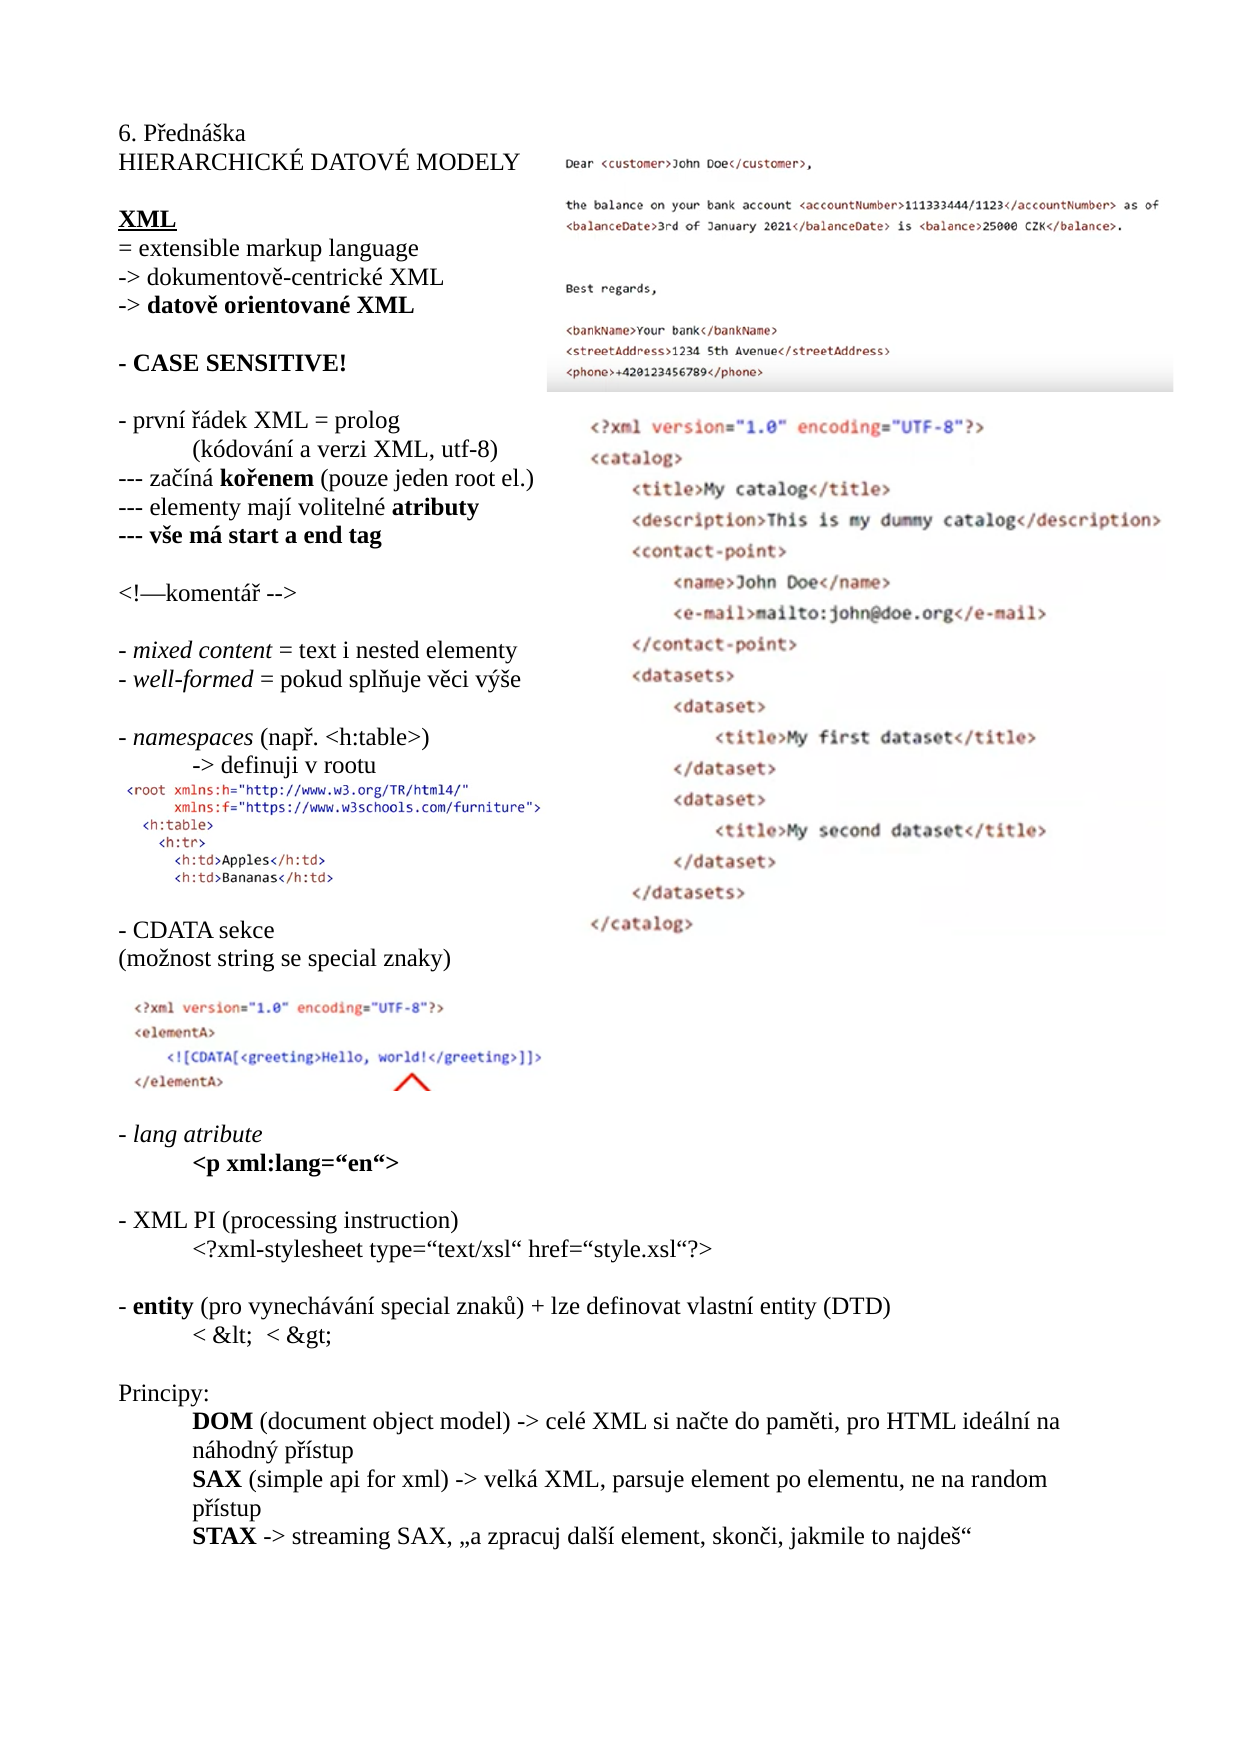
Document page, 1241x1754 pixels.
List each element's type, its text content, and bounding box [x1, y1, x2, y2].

text <!—komentář --> [118, 578, 568, 607]
text - CDATA sekce (možnost string se special znaky) [118, 915, 1122, 972]
text - entity (pro vynechávání special znaků) + lze definovat vlastní entity (DTD) < &lt; < &gt; [118, 1291, 1122, 1349]
text - XML PI (processing instruction) <?xml-stylesheet type=“text/xsl“ href=“style.xsl“?> [118, 1205, 1122, 1263]
text Principy: DOM (document object model) -> celé XML si načte do paměti, pro HTML ideální na náhodný přístup SAX (simple api for xml) -> velká XML, parsuje element po elementu, ne na random přístup [118, 1378, 1122, 1521]
picture [118, 972, 559, 1091]
text <p xml:lang=“en“> [118, 1148, 1122, 1176]
text STAX -> streaming SAX, „a zpracuj další element, skonči, jakmile to najdeš“ [118, 1521, 1122, 1550]
text - mixed content = text i nested elementy - well-formed = pokud splňuje věci výše [118, 636, 568, 693]
text - namespaces (např. <h:table>) -> definuji v rootu [118, 722, 568, 779]
picture [118, 779, 560, 886]
picture [568, 397, 1166, 945]
text -> datově orientované XML - CASE SENSITIVE! - první řádek XML = prolog (kódování a verzi XML, utf-8) --- začíná kořenem (pouze jeden root el.) --- elementy mají volitelné atributy --- vše má start a end tag [118, 291, 1122, 549]
picture [546, 123, 1174, 392]
text - lang atribute [118, 1119, 1122, 1148]
text 6. Přednáška HIERARCHICKÉ DATOVÉ MODELY XML = extensible markup language -> dokumentově-centrické XML [118, 118, 1122, 291]
